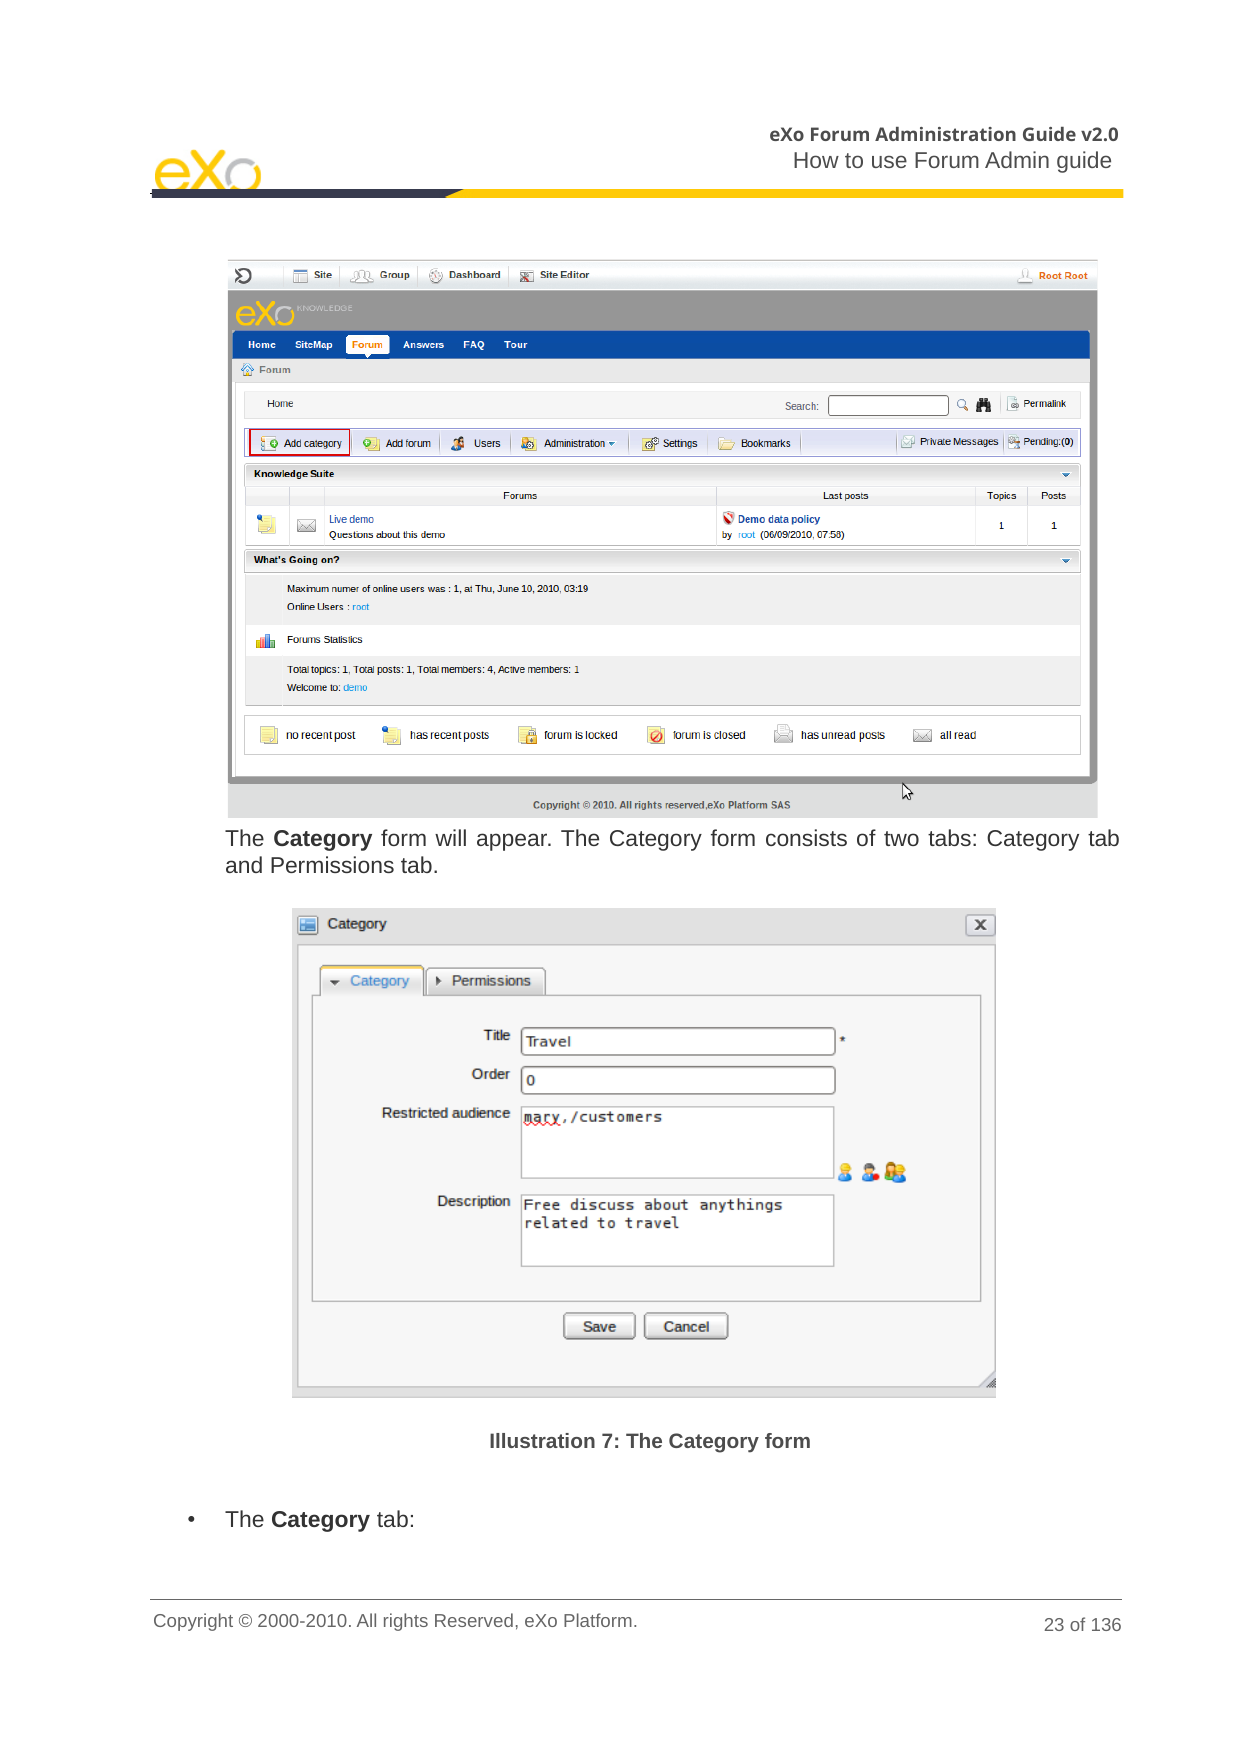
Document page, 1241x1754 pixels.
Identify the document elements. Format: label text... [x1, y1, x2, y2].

list The Category tab: [187, 1506, 1122, 1532]
text Illustration 7: The Category form [279, 977, 1021, 1453]
picture [292, 908, 996, 1398]
picture [227, 259, 1098, 818]
list The Category form will appear. The Category form consists of two tabs: Category tab and Permissions tab. [187, 272, 1122, 878]
picture [151, 149, 1124, 198]
